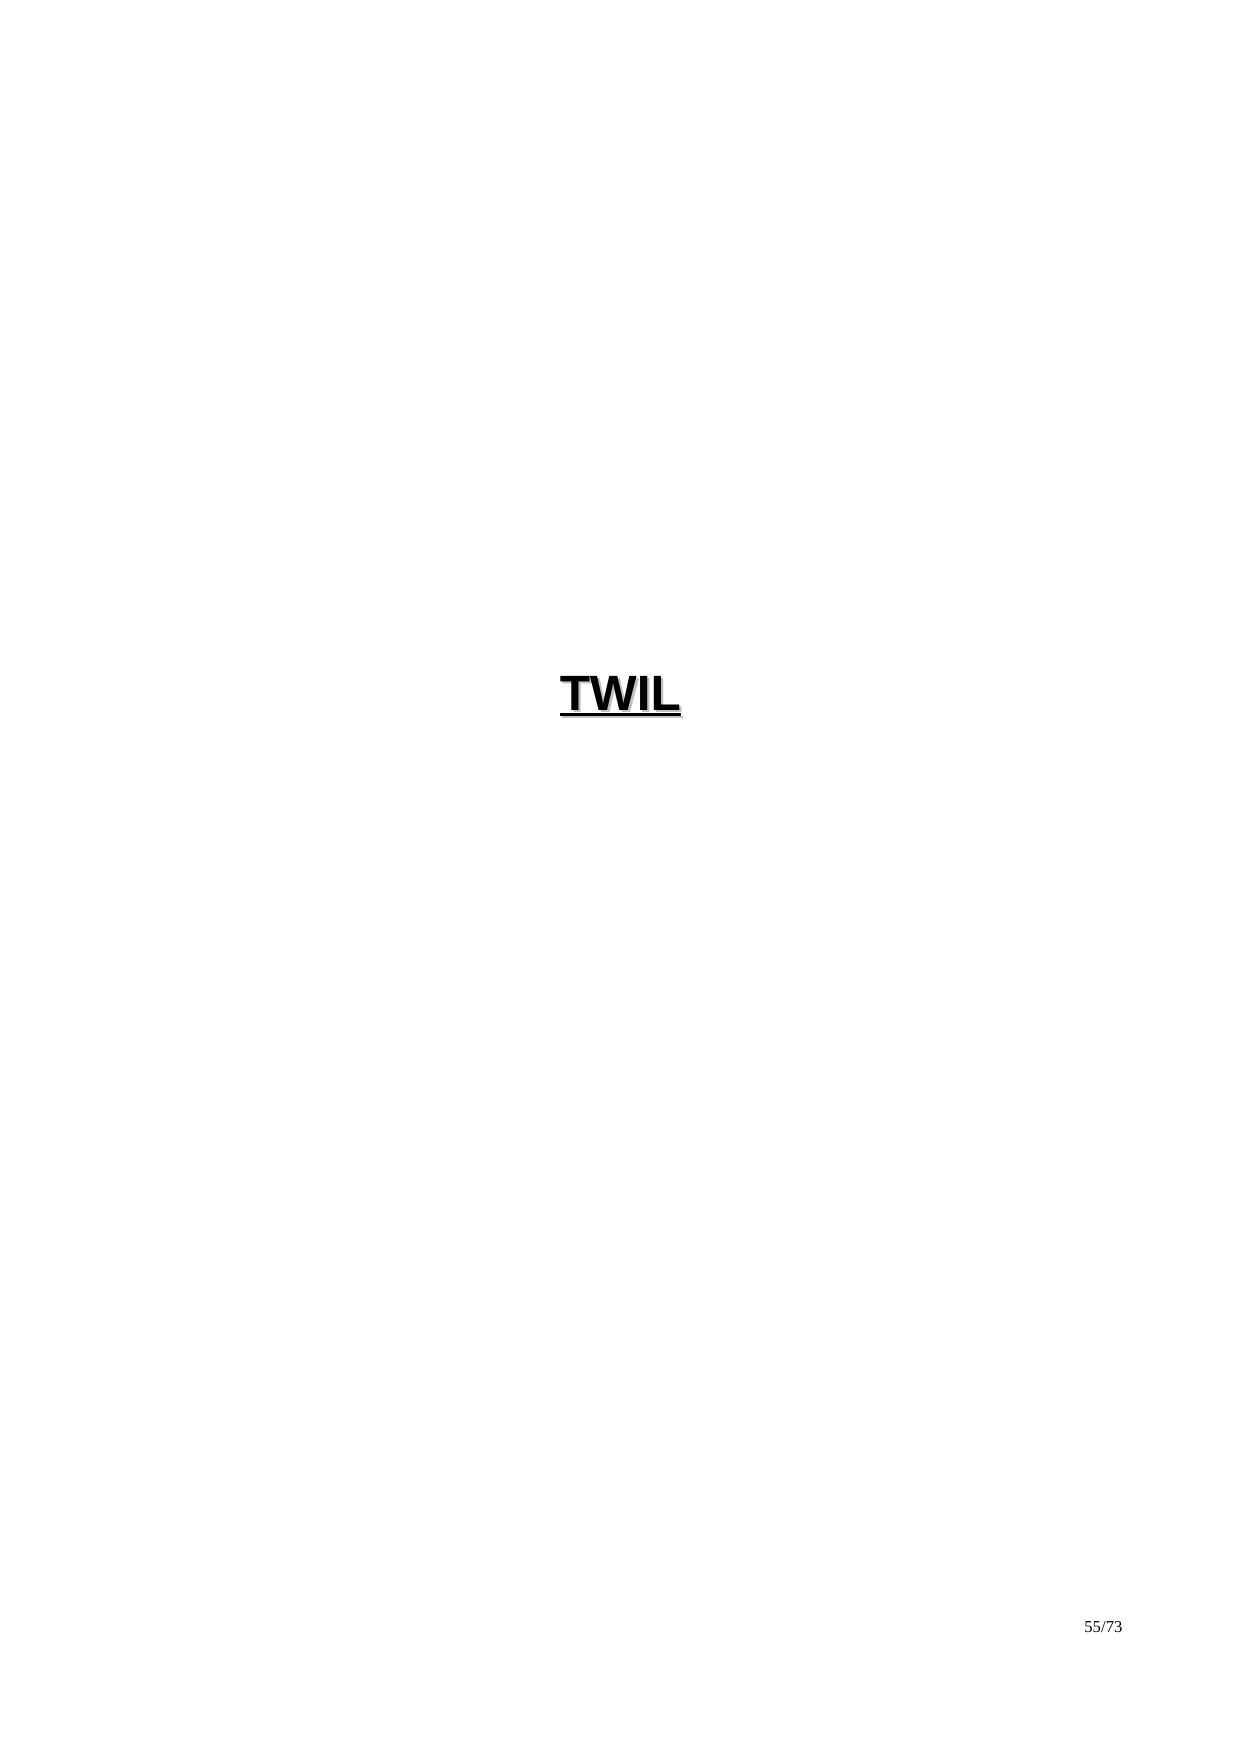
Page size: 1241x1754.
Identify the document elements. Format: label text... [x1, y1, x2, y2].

subtitle TWIL [118, 664, 1122, 721]
